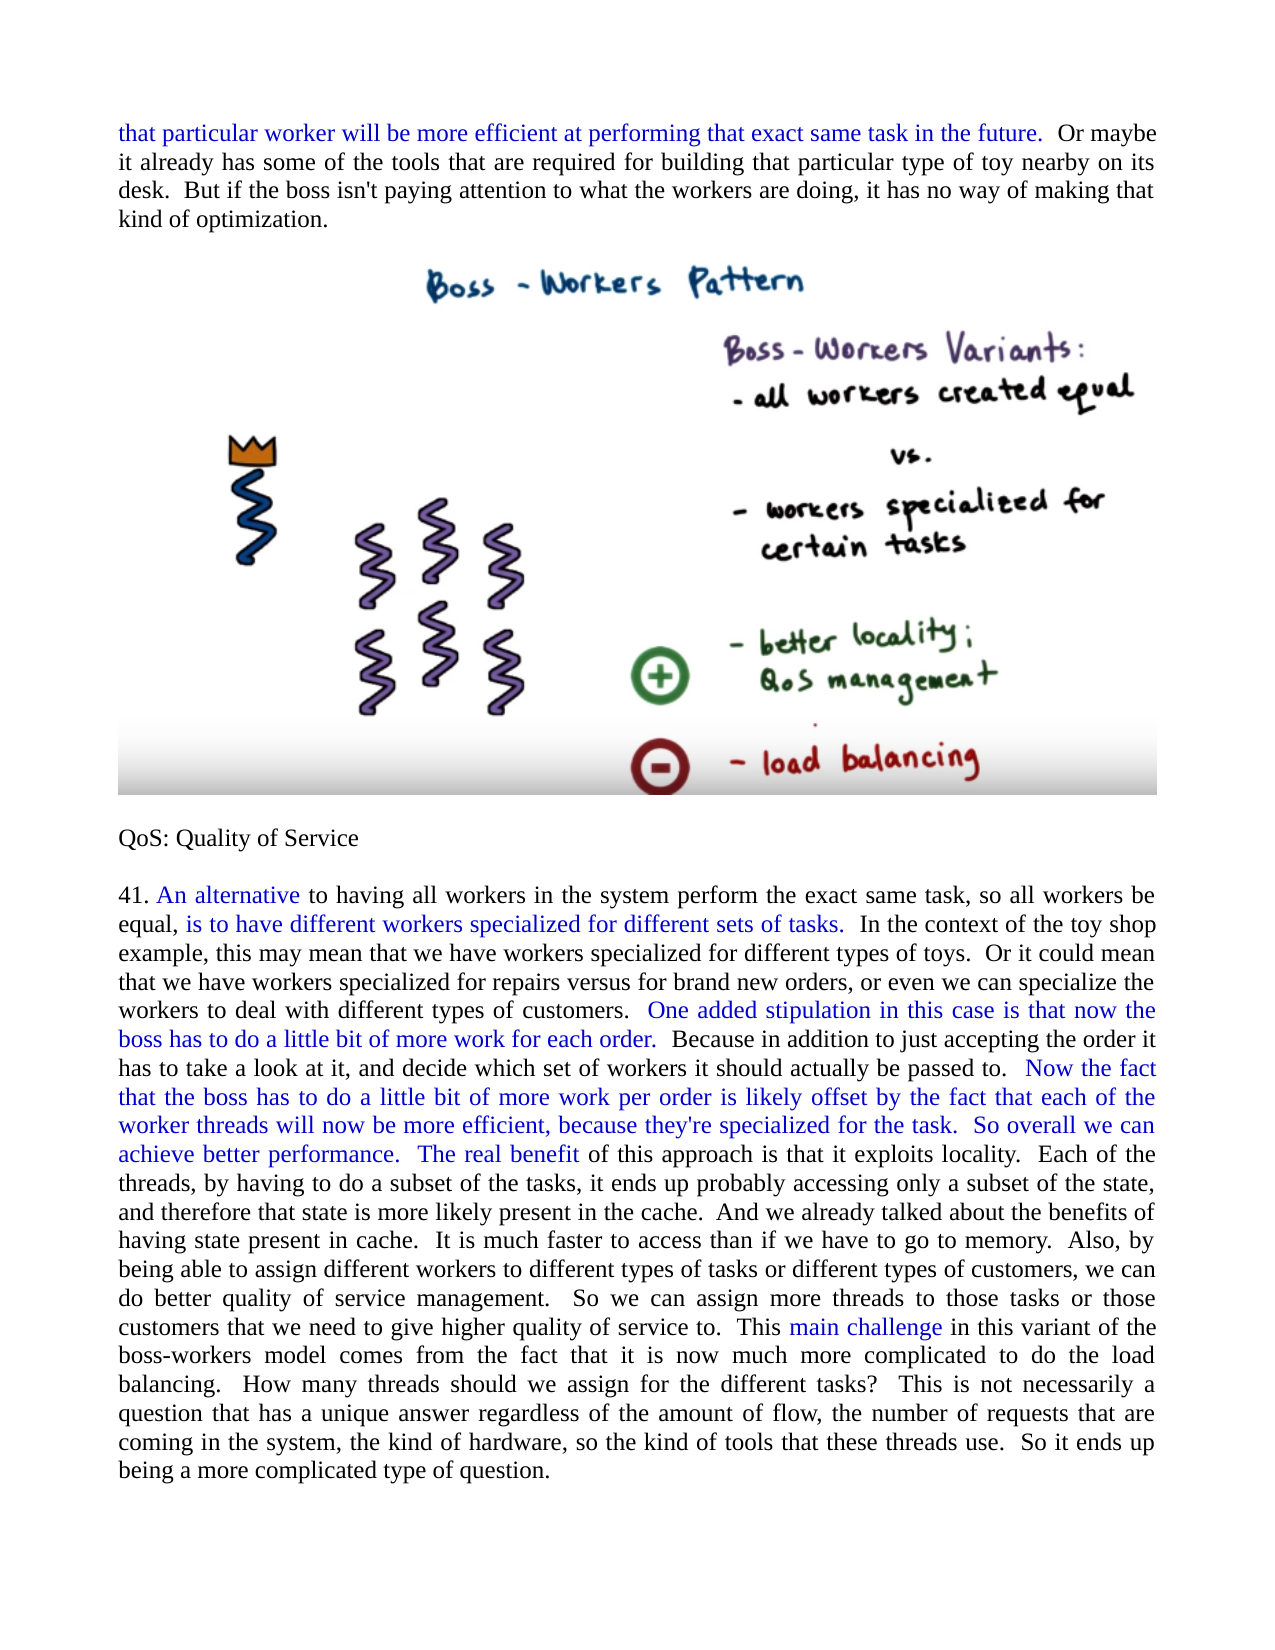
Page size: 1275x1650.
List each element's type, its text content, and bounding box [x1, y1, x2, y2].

text that particular worker will be more efficient at performing that exact same task in the future. Or maybe it already has some of the tools that are required for building that particular type of toy nearby on its desk. But if the boss isn't paying attention to what the workers are doing, it has no way of making that kind of optimization. [118, 118, 1157, 233]
text 41. An alternative to having all workers in the system perform the exact same task, so all workers be equal, is to have different workers specialized for different sets of tasks. In the context of the toy shop example, this may mean that we have workers specialized for different types of toys. Or it could mean that we have workers specialized for repairs versus for brand new orders, or even we can specialize the workers to deal with different types of customers. One added stipulation in this case is that now the boss has to do a little bit of more work for each order. Because in addition to just accepting the order it has to take a look at it, and decide which set of workers it should actually be passed to. Now the fact that the boss has to do a little bit of more work per order is likely offset by the fact that each of the worker threads will now be more efficient, because they're specialized for the task. So overall we can achieve better performance. The real benefit of this approach is that it exploits locality. Each of the threads, by having to do a subset of the tasks, it ends up probably accessing only a subset of the state, and therefore that state is more likely present in the cache. And we already talked about the benefits of having state present in cache. It is much faster to access than if we have to go to memory. Also, by being able to assign different workers to different types of tasks or different types of customers, we can do better quality of service management. So we can assign more threads to those tasks or those customers that we need to give higher quality of service to. This main challenge in this variant of the boss-workers model comes from the fact that it is now much more complicated to do the load balancing. How many threads should we assign for the different tasks? This is not necessarily a question that has a unique answer regardless of the amount of flow, the number of requests that are coming in the system, the kind of hardware, so the kind of tools that these threads use. So it ends up being a more complicated type of question. [118, 881, 1157, 1484]
picture [118, 261, 1157, 795]
text QoS: Quality of Service [118, 823, 1157, 852]
